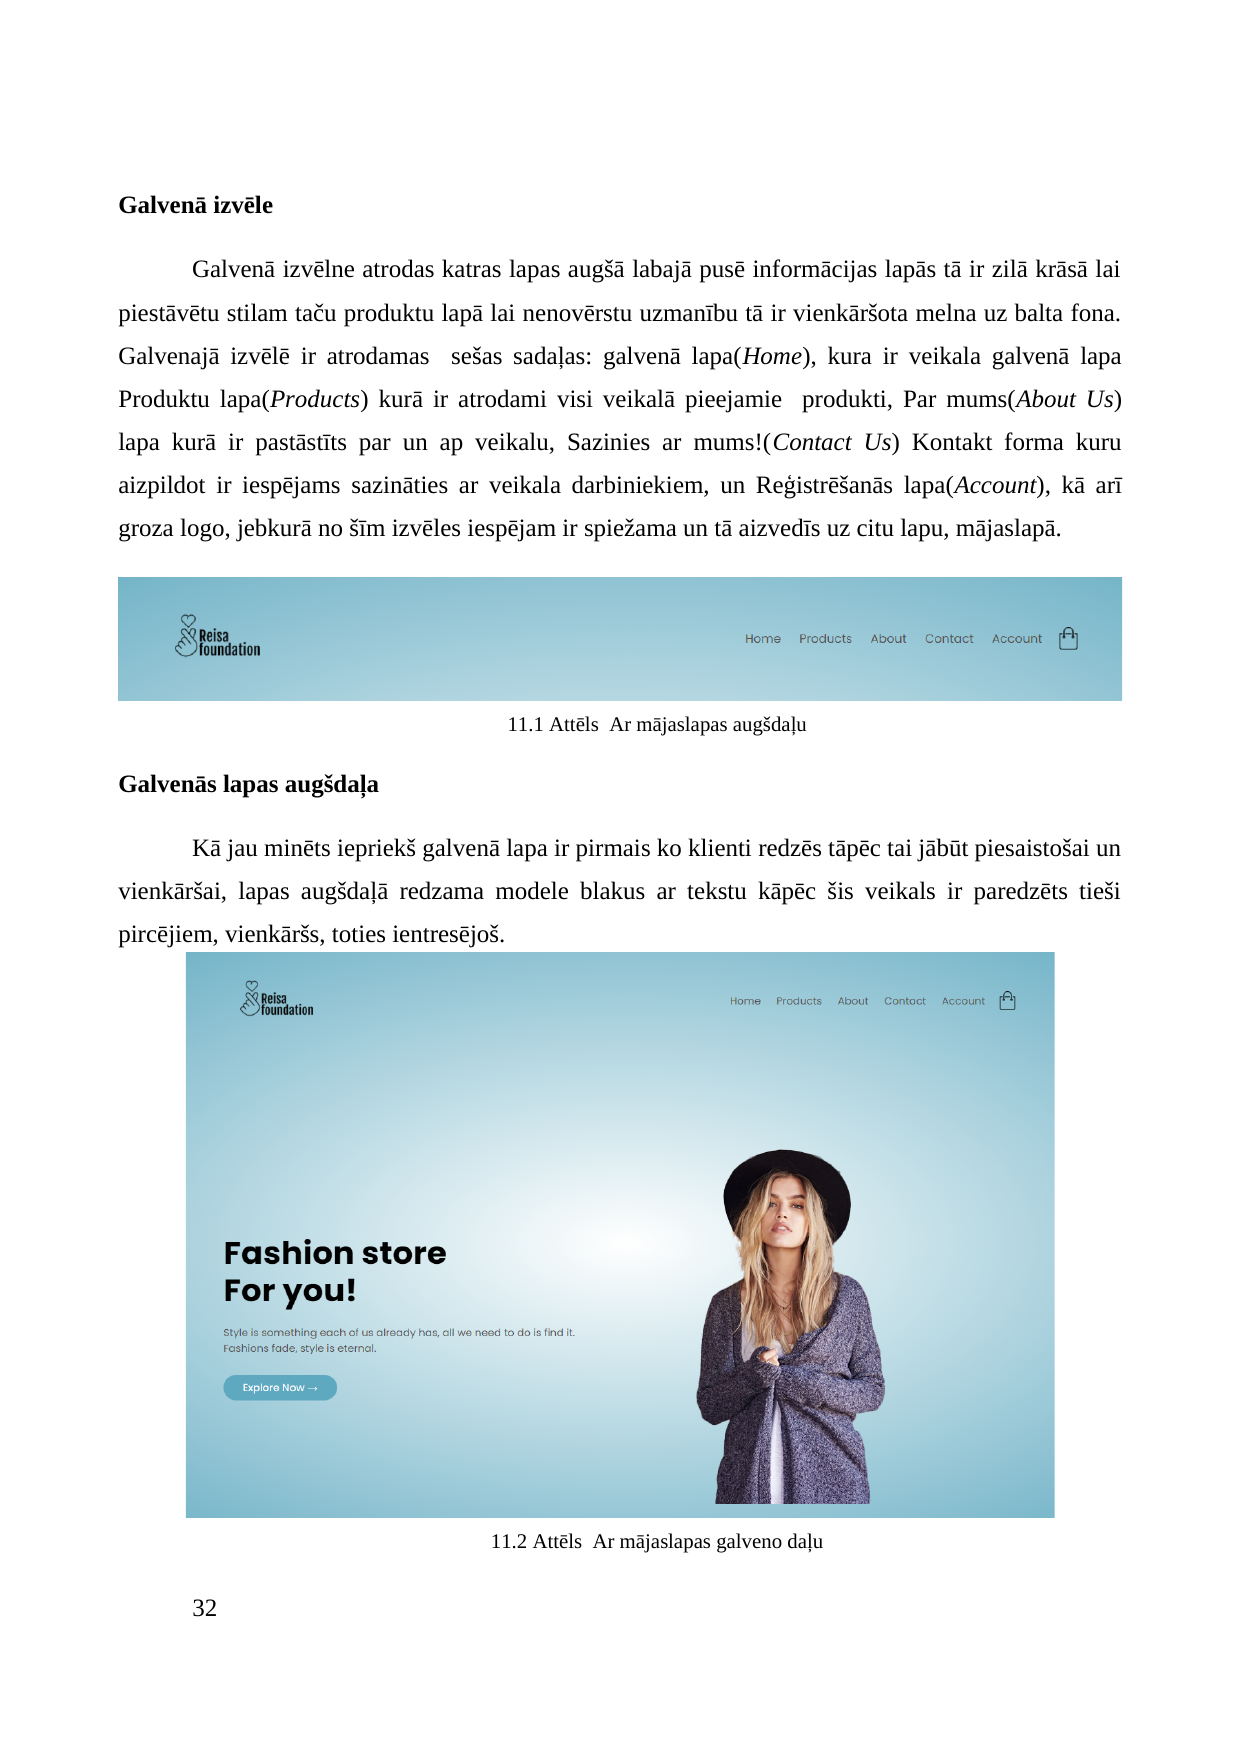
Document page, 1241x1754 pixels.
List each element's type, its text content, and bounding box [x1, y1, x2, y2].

text Kā jau minēts iepriekš galvenā lapa ir pirmais ko klienti redzēs tāpēc tai jābūt piesaistošai un vienkāršai, lapas augšdaļā redzama modele blakus ar tekstu kāpēc šis veikals ir paredzēts tieši pircējiem, vienkāršs, toties ientresējoš. [118, 833, 1122, 948]
picture [185, 952, 1055, 1518]
text Galvenā izvēlne atrodas katras lapas augšā labajā pusē informācijas lapās tā ir zilā krāsā lai piestāvētu stilam taču produktu lapā lai nenovērstu uzmanību tā ir vienkāršota melna uz balta fona. Galvenajā izvēlē ir atrodamas sešas sadaļas: galvenā lapa(Home), kura ir veikala galvenā lapa Produktu lapa(Products) kurā ir atrodami visi veikalā pieejamie produkti, Par mums(About Us) lapa kurā ir pastāstīts par un ap veikalu, Sazinies ar mums!(Contact Us) Kontakt forma kuru aizpildot ir iespējams sazināties ar veikala darbiniekiem, un Reģistrēšanās lapa(Account), kā arī groza logo, jebkurā no šīm izvēles iespējam ir spiežama un tā aizvedīs uz citu lapu, mājaslapā. [118, 254, 1122, 542]
text Galvenā izvēle [118, 191, 1122, 219]
text 11.2 Attēls Ar mājaslapas galveno daļu [118, 983, 1122, 1553]
text 11.1 Attēls Ar mājaslapas augšdaļu [118, 701, 1122, 736]
text Galvenās lapas augšdaļa [118, 769, 1122, 798]
picture [118, 577, 1123, 701]
